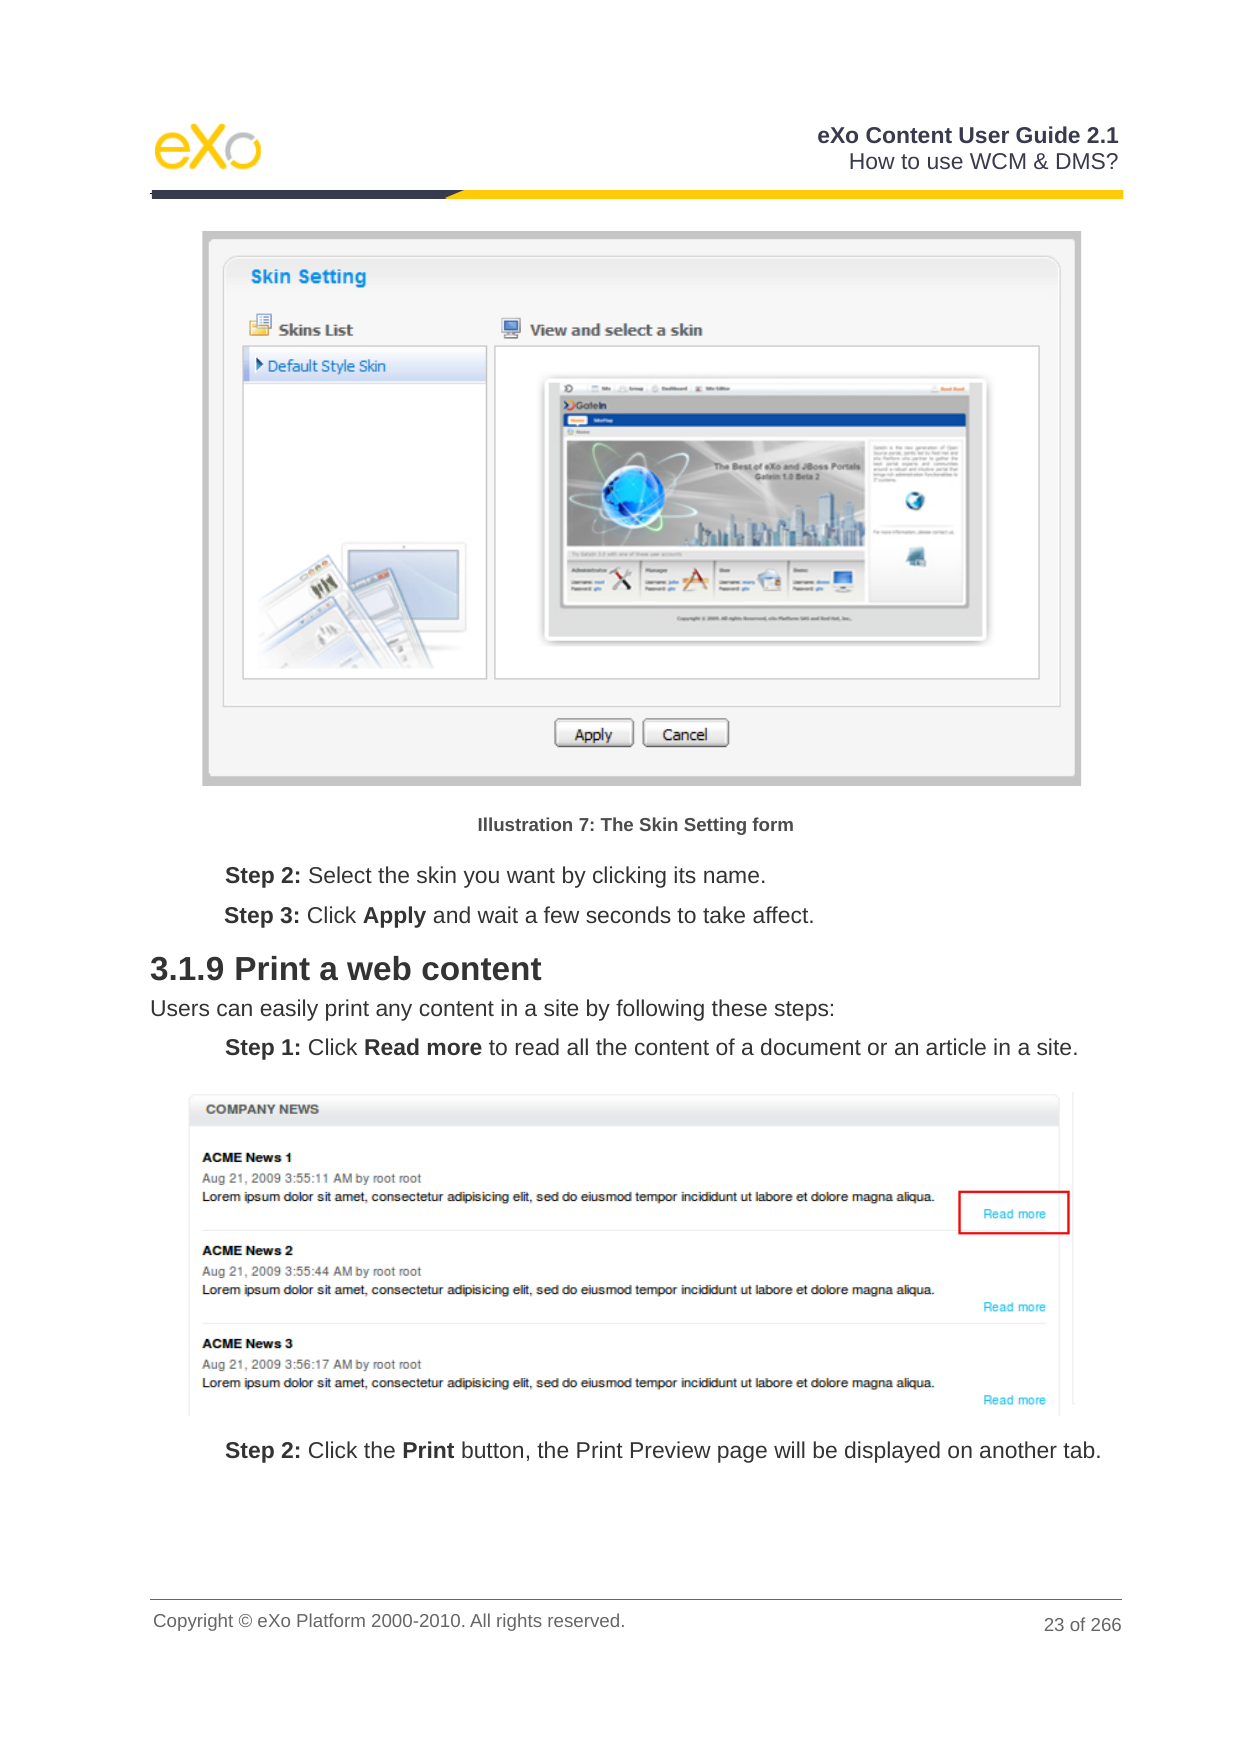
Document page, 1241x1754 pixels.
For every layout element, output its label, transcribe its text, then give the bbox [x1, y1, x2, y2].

text Users can easily print any content in a site by following these steps: [150, 994, 1122, 1021]
picture [155, 123, 262, 170]
picture [151, 190, 1124, 199]
list Step 2: Select the skin you want by clicking its name. [187, 862, 1122, 888]
text Step 3: Click Apply and wait a few seconds to take affect. [224, 902, 1122, 928]
picture [180, 1092, 1075, 1416]
subtitle Print a web content [150, 948, 1122, 987]
list Illustration 7: The Skin Setting form [172, 298, 1099, 836]
picture [202, 231, 1082, 786]
list Step 2: Click the Print button, the Print Preview page will be displayed on another tab. [187, 1073, 1122, 1463]
list Step 1: Click Read more to read all the content of a document or an article in a site. [187, 1034, 1122, 1060]
